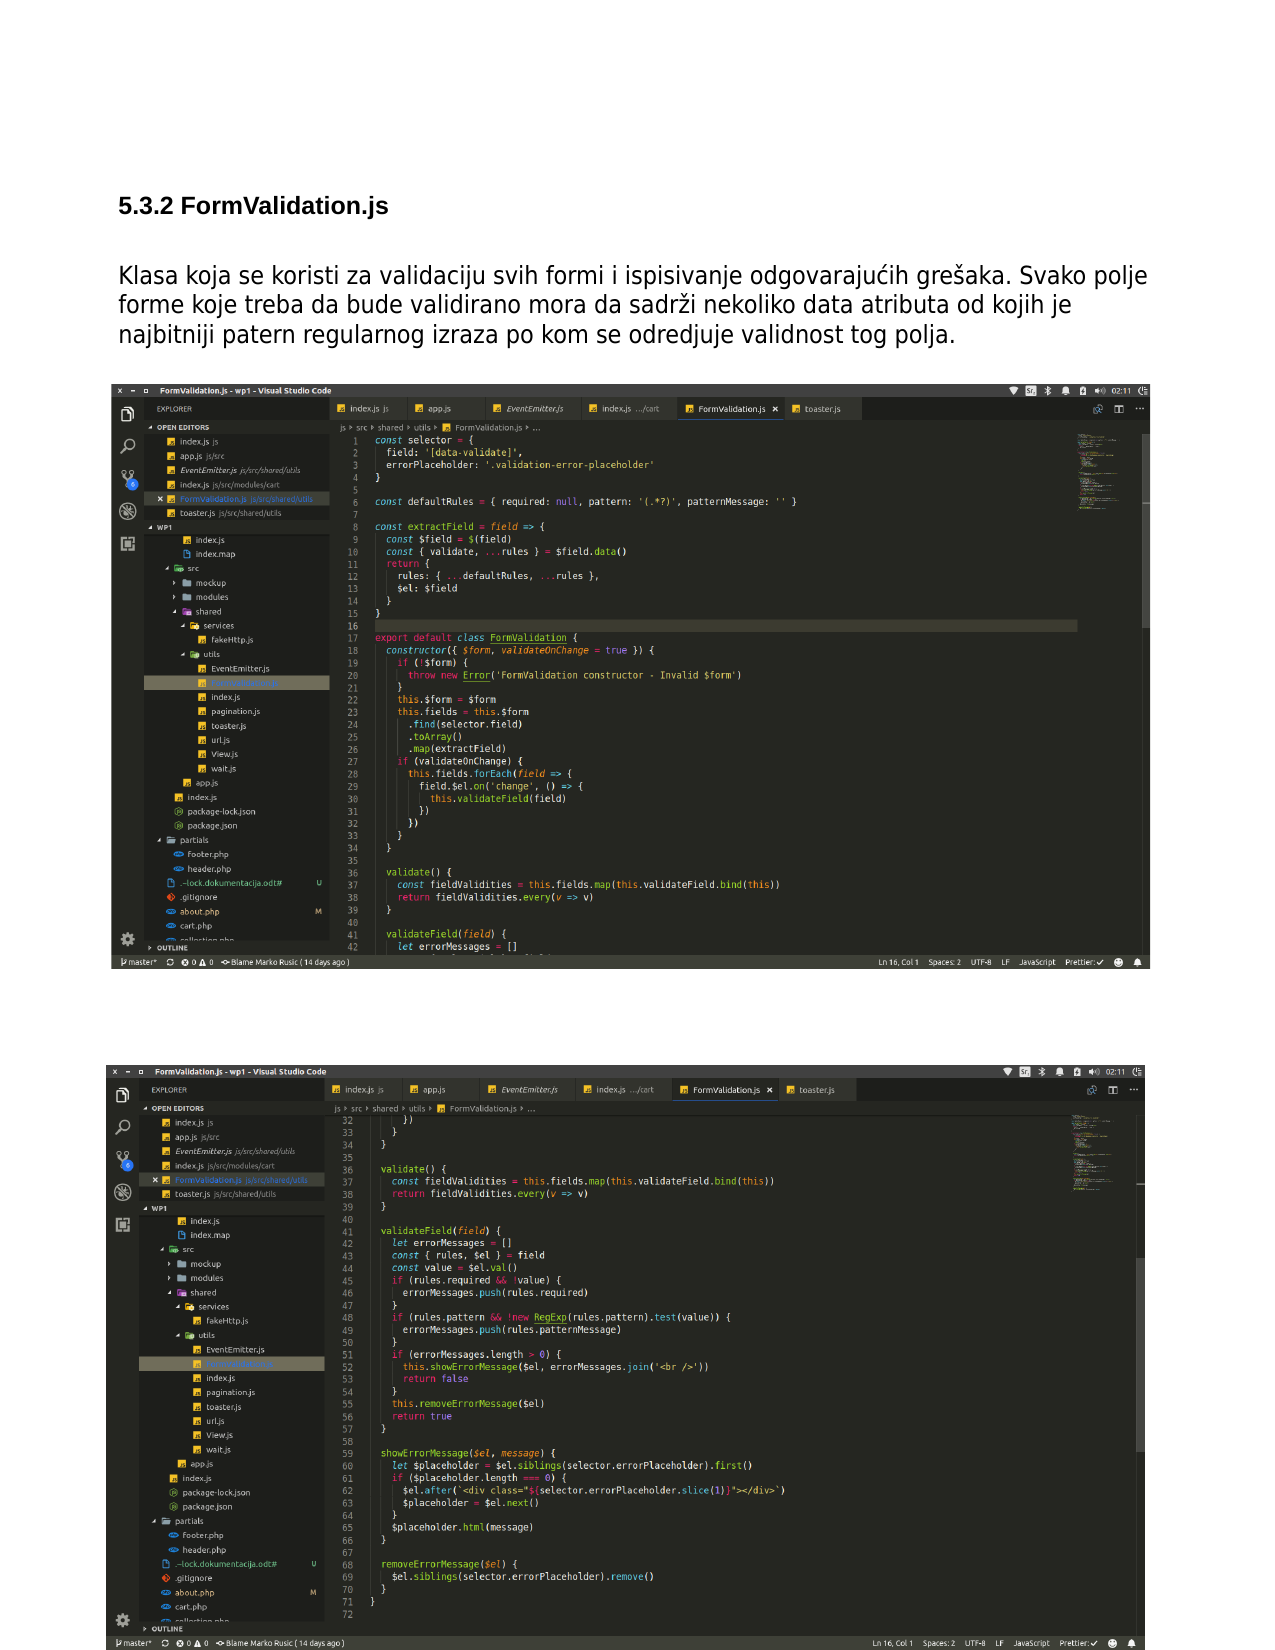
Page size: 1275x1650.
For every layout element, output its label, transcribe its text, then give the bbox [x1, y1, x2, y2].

subtitle 5.3.2 FormValidation.js [118, 191, 1157, 220]
picture [111, 384, 1151, 969]
picture [106, 1065, 1145, 1650]
text Klasa koja se koristi za validaciju svih formi i ispisivanje odgovarajućih grešaka. Svako polje forme koje treba da bude validirano mora da sadrži nekoliko data atributa od kojih je najbitniji patern regularnog izraza po kom se odredjuje validnost tog polja. [118, 261, 1157, 349]
